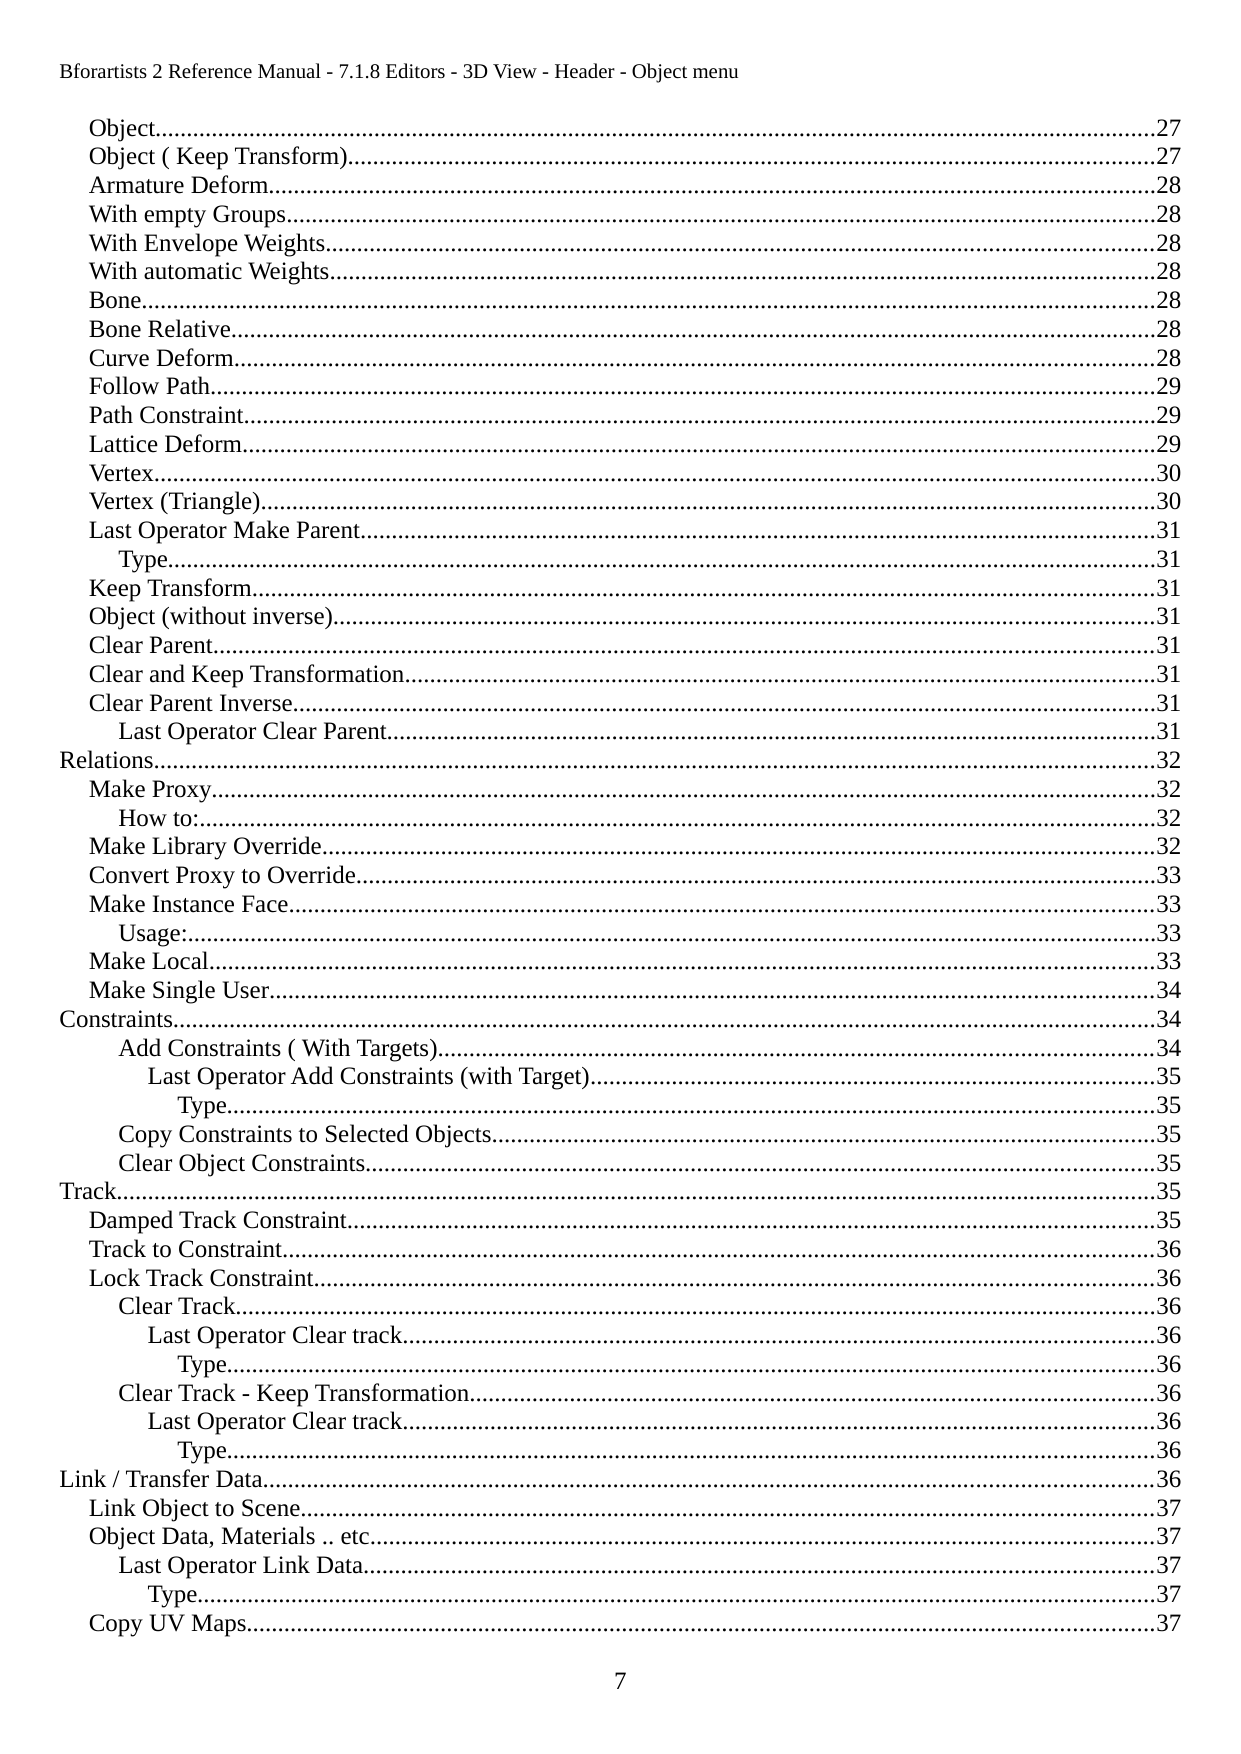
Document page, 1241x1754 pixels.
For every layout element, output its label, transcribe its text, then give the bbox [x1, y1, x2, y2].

text Clear Parent Inverse 31 [88, 688, 1181, 716]
text Bone Relative 28 [88, 314, 1181, 343]
text Last Operator Link Data 37 [118, 1550, 1181, 1579]
text Type 35 [177, 1090, 1181, 1119]
text Clear and Keep Transformation 31 [88, 659, 1181, 688]
text Path Constraint 29 [88, 400, 1181, 429]
text Copy UV Maps 37 [88, 1608, 1181, 1636]
text Usage: 33 [118, 918, 1181, 946]
text Object Data, Materials .. etc 37 [88, 1521, 1181, 1550]
text Link Object to Scene 37 [88, 1493, 1181, 1521]
text Link / Transfer Data 36 [59, 1464, 1181, 1493]
text Object 27 [88, 113, 1181, 141]
text Last Operator Clear track 36 [147, 1320, 1181, 1349]
text Vertex (Triangle) 30 [88, 486, 1181, 515]
text With automatic Weights 28 [88, 256, 1181, 285]
text Last Operator Add Constraints (with Target) 35 [147, 1061, 1181, 1090]
text Constraints 34 [59, 1004, 1181, 1033]
text Last Operator Clear Parent 31 [118, 716, 1181, 745]
text Last Operator Clear track 36 [147, 1406, 1181, 1435]
text With Envelope Weights 28 [88, 228, 1181, 256]
text Convert Proxy to Override 33 [88, 860, 1181, 889]
text Type 36 [177, 1435, 1181, 1464]
text Type 37 [147, 1579, 1181, 1608]
text How to: 32 [118, 803, 1181, 831]
text Clear Parent 31 [88, 630, 1181, 659]
text With empty Groups 28 [88, 199, 1181, 228]
text Make Proxy 32 [88, 774, 1181, 803]
text Make Local 33 [88, 946, 1181, 975]
text Object (without inverse) 31 [88, 601, 1181, 630]
text Clear Object Constraints 35 [118, 1148, 1181, 1176]
text Lock Track Constraint 36 [88, 1263, 1181, 1291]
text Keep Transform 31 [88, 573, 1181, 601]
text Armature Deform 28 [88, 170, 1181, 199]
text Vertex 30 [88, 458, 1181, 486]
text Track 35 [59, 1176, 1181, 1205]
text Make Single User 34 [88, 975, 1181, 1004]
text Copy Constraints to Selected Objects 35 [118, 1119, 1181, 1148]
text Clear Track - Keep Transformation 36 [118, 1378, 1181, 1406]
text Curve Deform 28 [88, 343, 1181, 371]
text Clear Track 36 [118, 1291, 1181, 1320]
text Object ( Keep Transform) 27 [88, 141, 1181, 170]
text Last Operator Make Parent 31 [88, 515, 1181, 544]
text Type 31 [118, 544, 1181, 573]
text Type 36 [177, 1349, 1181, 1378]
text Make Library Override 32 [88, 831, 1181, 860]
text Follow Path 29 [88, 371, 1181, 400]
text Track to Constraint 36 [88, 1234, 1181, 1263]
text Lattice Deform 29 [88, 429, 1181, 458]
text Add Constraints ( With Targets) 34 [118, 1033, 1181, 1061]
text Relations 32 [59, 745, 1181, 774]
text Bone 28 [88, 285, 1181, 314]
text Damped Track Constraint 35 [88, 1205, 1181, 1234]
text Make Instance Face 33 [88, 889, 1181, 918]
